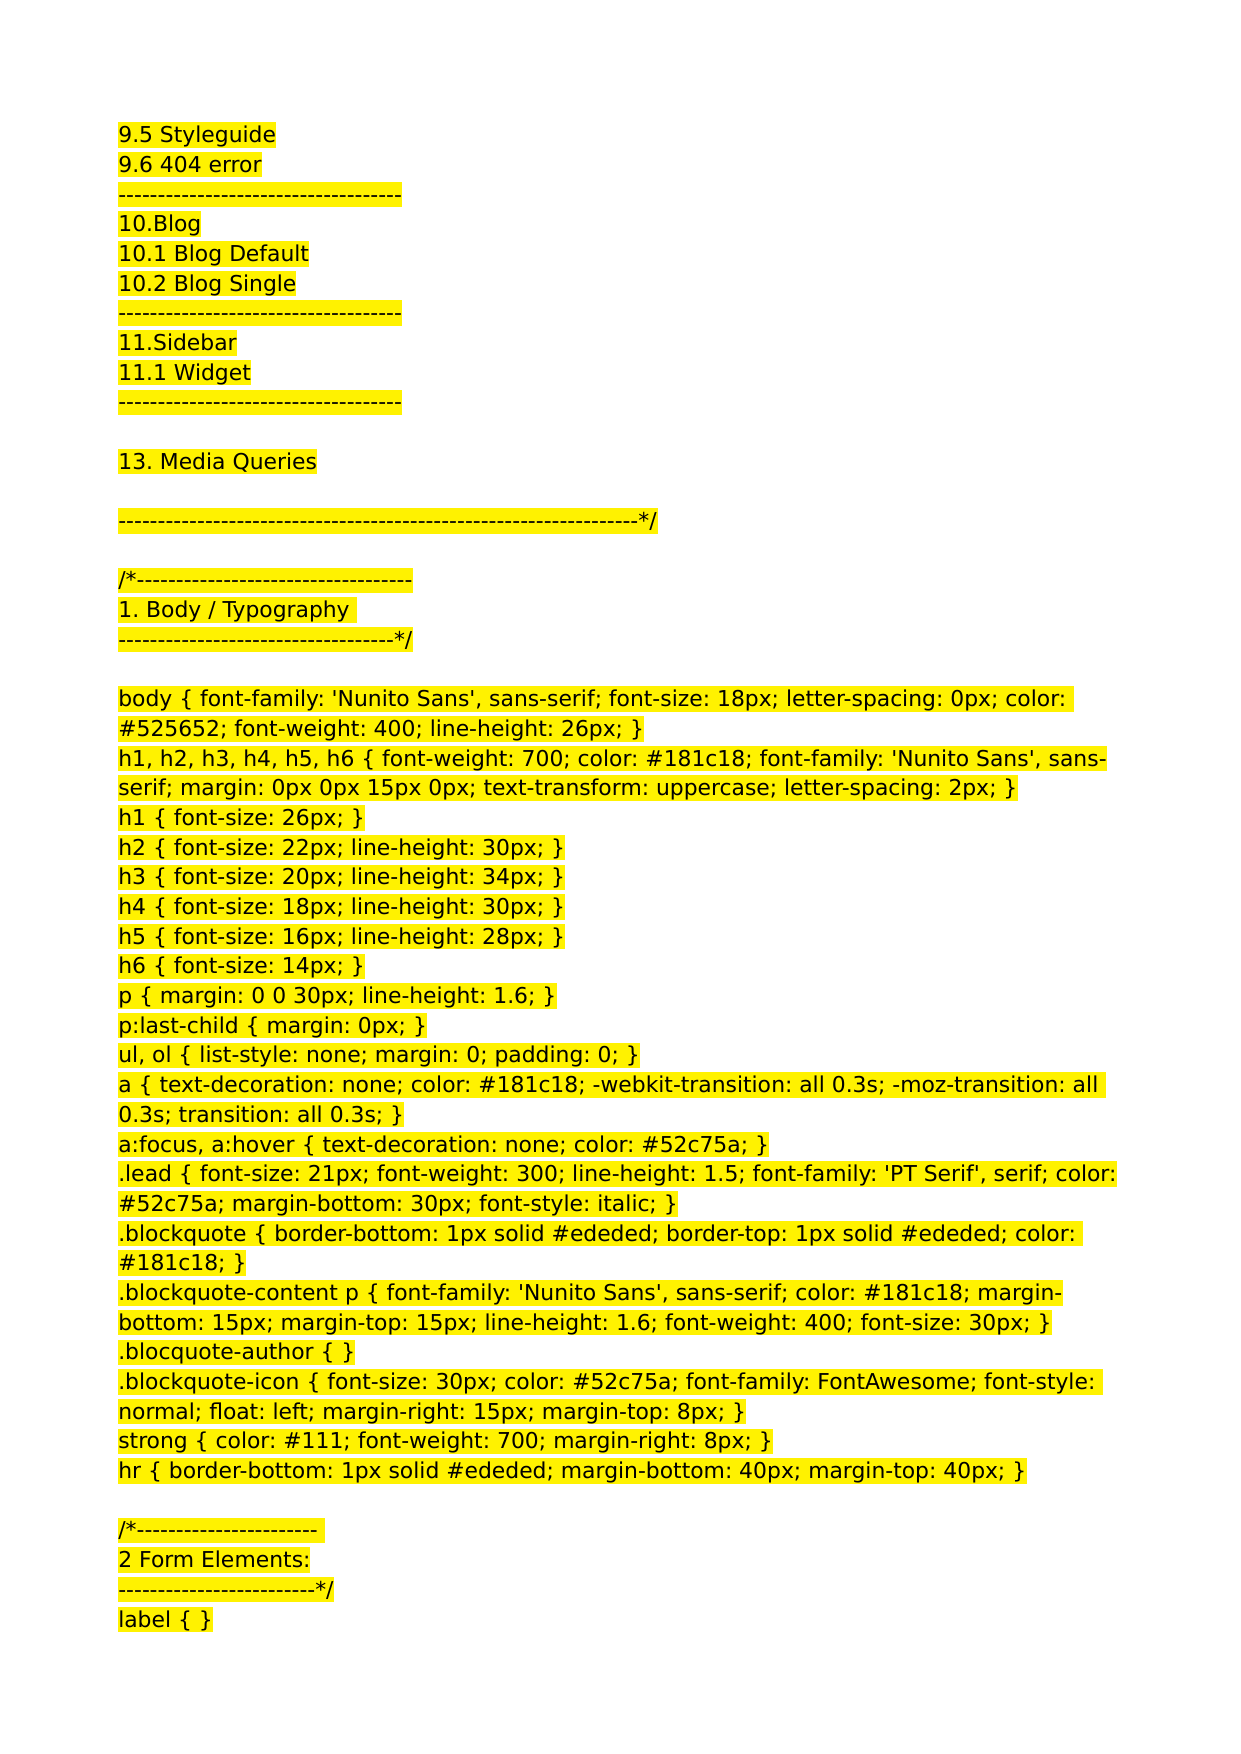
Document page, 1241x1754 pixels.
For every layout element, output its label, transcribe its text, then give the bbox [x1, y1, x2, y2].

text ul, ol { list-style: none; margin: 0; padding: 0; } [118, 1038, 1122, 1068]
text 9.6 404 error [118, 148, 1122, 177]
text .blockquote-icon { font-size: 30px; color: #52c75a; font-family: FontAwesome; font-style: normal; float: left; margin-right: 15px; margin-top: 8px; } [118, 1365, 1122, 1424]
text 11.Sidebar [118, 326, 1122, 356]
text /*----------------------------------- [118, 563, 1122, 593]
text ------------------------------------ [118, 177, 1122, 207]
text /*----------------------- [118, 1513, 1122, 1543]
text .blockquote-content p { font-family: 'Nunito Sans', sans-serif; color: #181c18; margin-bottom: 15px; margin-top: 15px; line-height: 1.6; font-weight: 400; font-size: 30px; } [118, 1276, 1122, 1335]
text 1. Body / Typography [118, 593, 1122, 623]
text 13. Media Queries [118, 445, 1122, 474]
text 10.1 Blog Default [118, 237, 1122, 267]
text hr { border-bottom: 1px solid #ededed; margin-bottom: 40px; margin-top: 40px; } [118, 1454, 1122, 1484]
text ------------------------------------------------------------------*/ [118, 504, 1122, 534]
text h3 { font-size: 20px; line-height: 34px; } [118, 860, 1122, 890]
text -------------------------*/ [118, 1573, 1122, 1602]
text p { margin: 0 0 30px; line-height: 1.6; } [118, 979, 1122, 1009]
text label { } [118, 1602, 1122, 1632]
text h2 { font-size: 22px; line-height: 30px; } [118, 831, 1122, 860]
text 11.1 Widget [118, 356, 1122, 385]
text strong { color: #111; font-weight: 700; margin-right: 8px; } [118, 1424, 1122, 1454]
text .lead { font-size: 21px; font-weight: 300; line-height: 1.5; font-family: 'PT Serif', serif; color: #52c75a; margin-bottom: 30px; font-style: italic; } [118, 1157, 1122, 1217]
text 2 Form Elements: [118, 1543, 1122, 1573]
text a { text-decoration: none; color: #181c18; -webkit-transition: all 0.3s; -moz-transition: all 0.3s; transition: all 0.3s; } [118, 1068, 1122, 1127]
text h5 { font-size: 16px; line-height: 28px; } [118, 920, 1122, 949]
text h1, h2, h3, h4, h5, h6 { font-weight: 700; color: #181c18; font-family: 'Nunito Sans', sans-serif; margin: 0px 0px 15px 0px; text-transform: uppercase; letter-spacing: 2px; } [118, 742, 1122, 801]
text a:focus, a:hover { text-decoration: none; color: #52c75a; } [118, 1127, 1122, 1157]
text h1 { font-size: 26px; } [118, 801, 1122, 831]
text .blockquote { border-bottom: 1px solid #ededed; border-top: 1px solid #ededed; color: #181c18; } [118, 1217, 1122, 1276]
text h4 { font-size: 18px; line-height: 30px; } [118, 890, 1122, 920]
text 9.5 Styleguide [118, 118, 1122, 148]
text ------------------------------------ [118, 385, 1122, 415]
text -----------------------------------*/ [118, 623, 1122, 652]
text ------------------------------------ [118, 296, 1122, 326]
text 10.Blog [118, 207, 1122, 237]
text .blocquote-author { } [118, 1335, 1122, 1365]
text body { font-family: 'Nunito Sans', sans-serif; font-size: 18px; letter-spacing: 0px; color: #525652; font-weight: 400; line-height: 26px; } [118, 682, 1122, 742]
text 10.2 Blog Single [118, 267, 1122, 296]
text h6 { font-size: 14px; } [118, 949, 1122, 979]
text p:last-child { margin: 0px; } [118, 1009, 1122, 1038]
